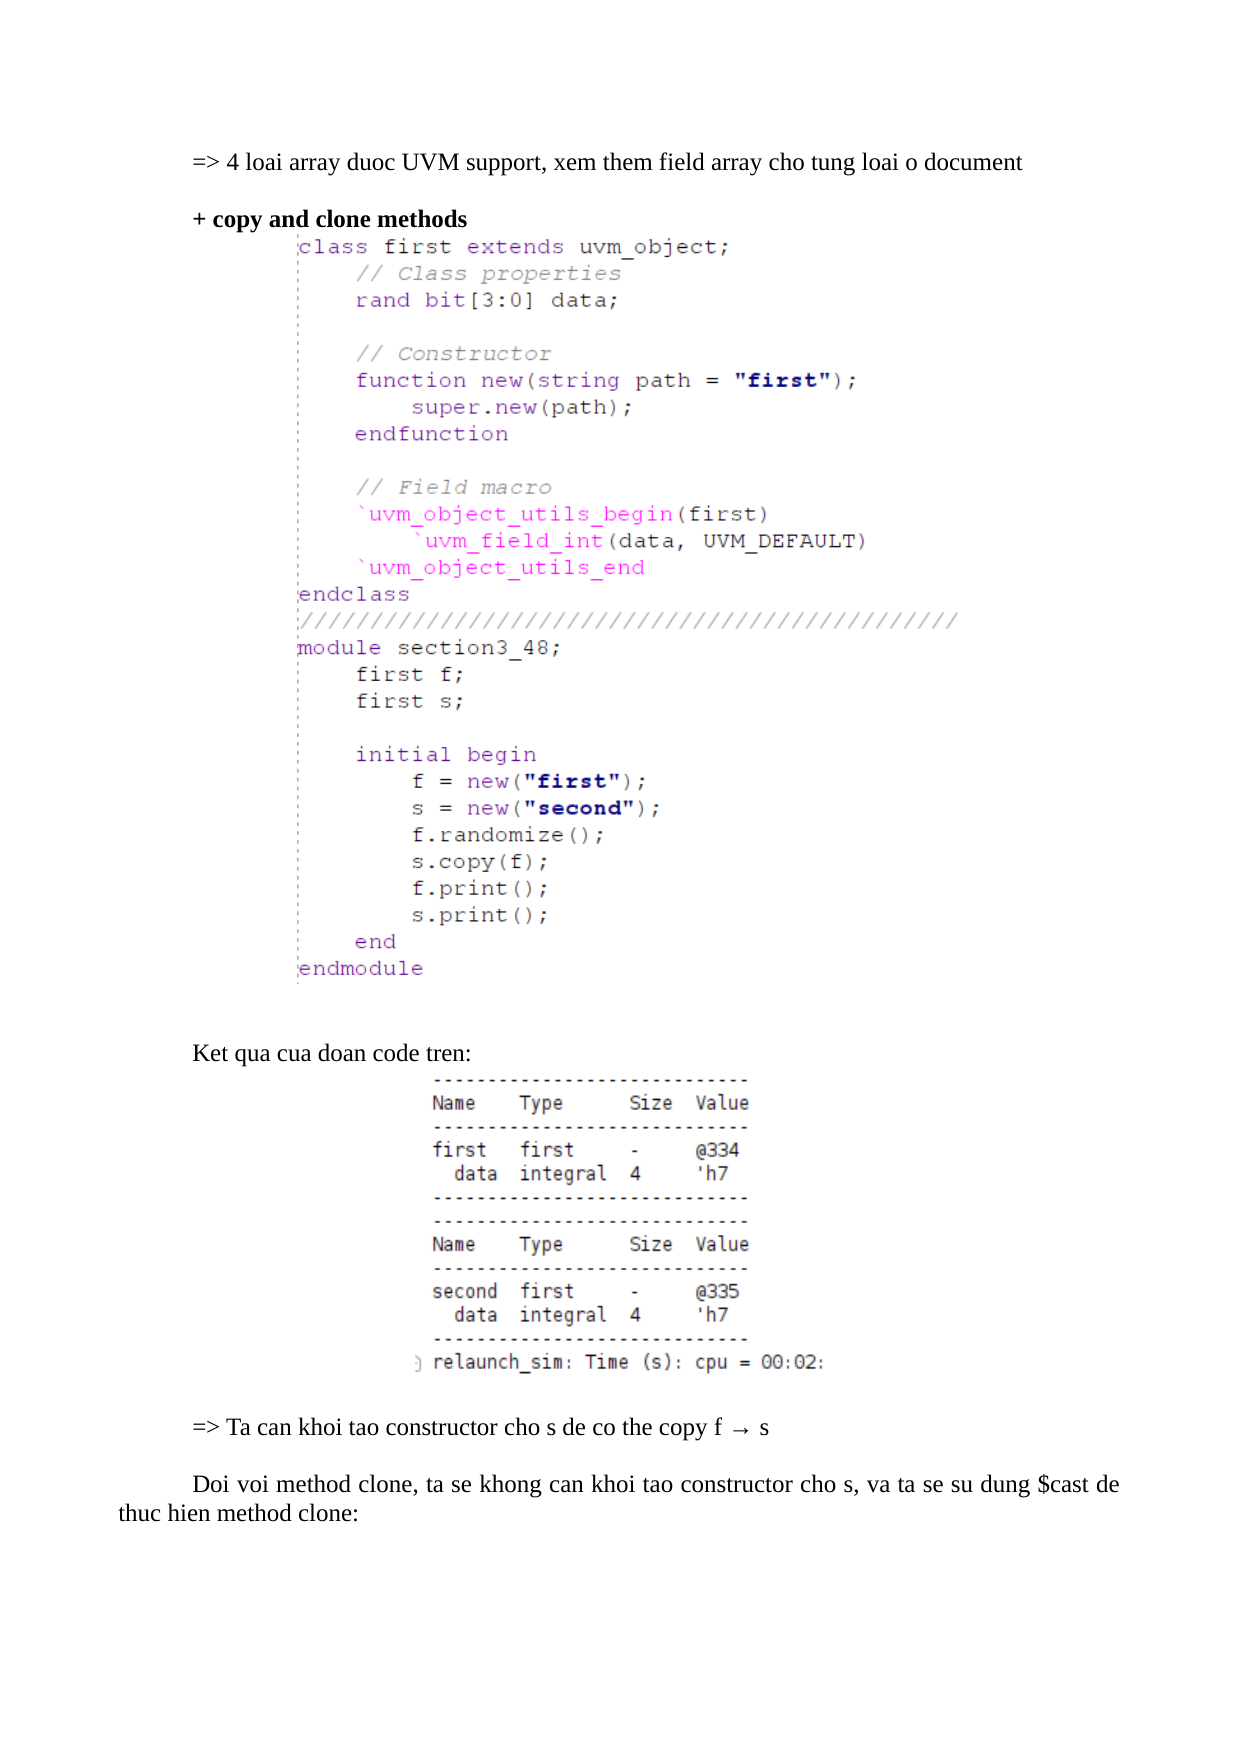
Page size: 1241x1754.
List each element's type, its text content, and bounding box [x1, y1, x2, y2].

text Doi voi method clone, ta se khong can khoi tao constructor cho s, va ta se su dung $cast de thuc hien method clone: [118, 1469, 1122, 1527]
text Ket qua cua doan code tren: [118, 1038, 1122, 1067]
picture [282, 233, 958, 984]
text + copy and clone methods [118, 204, 1122, 233]
text => Ta can khoi tao constructor cho s de co the copy f → s [118, 1412, 1122, 1441]
picture [415, 1066, 825, 1380]
text => 4 loai array duoc UVM support, xem them field array cho tung loai o document [118, 147, 1122, 176]
